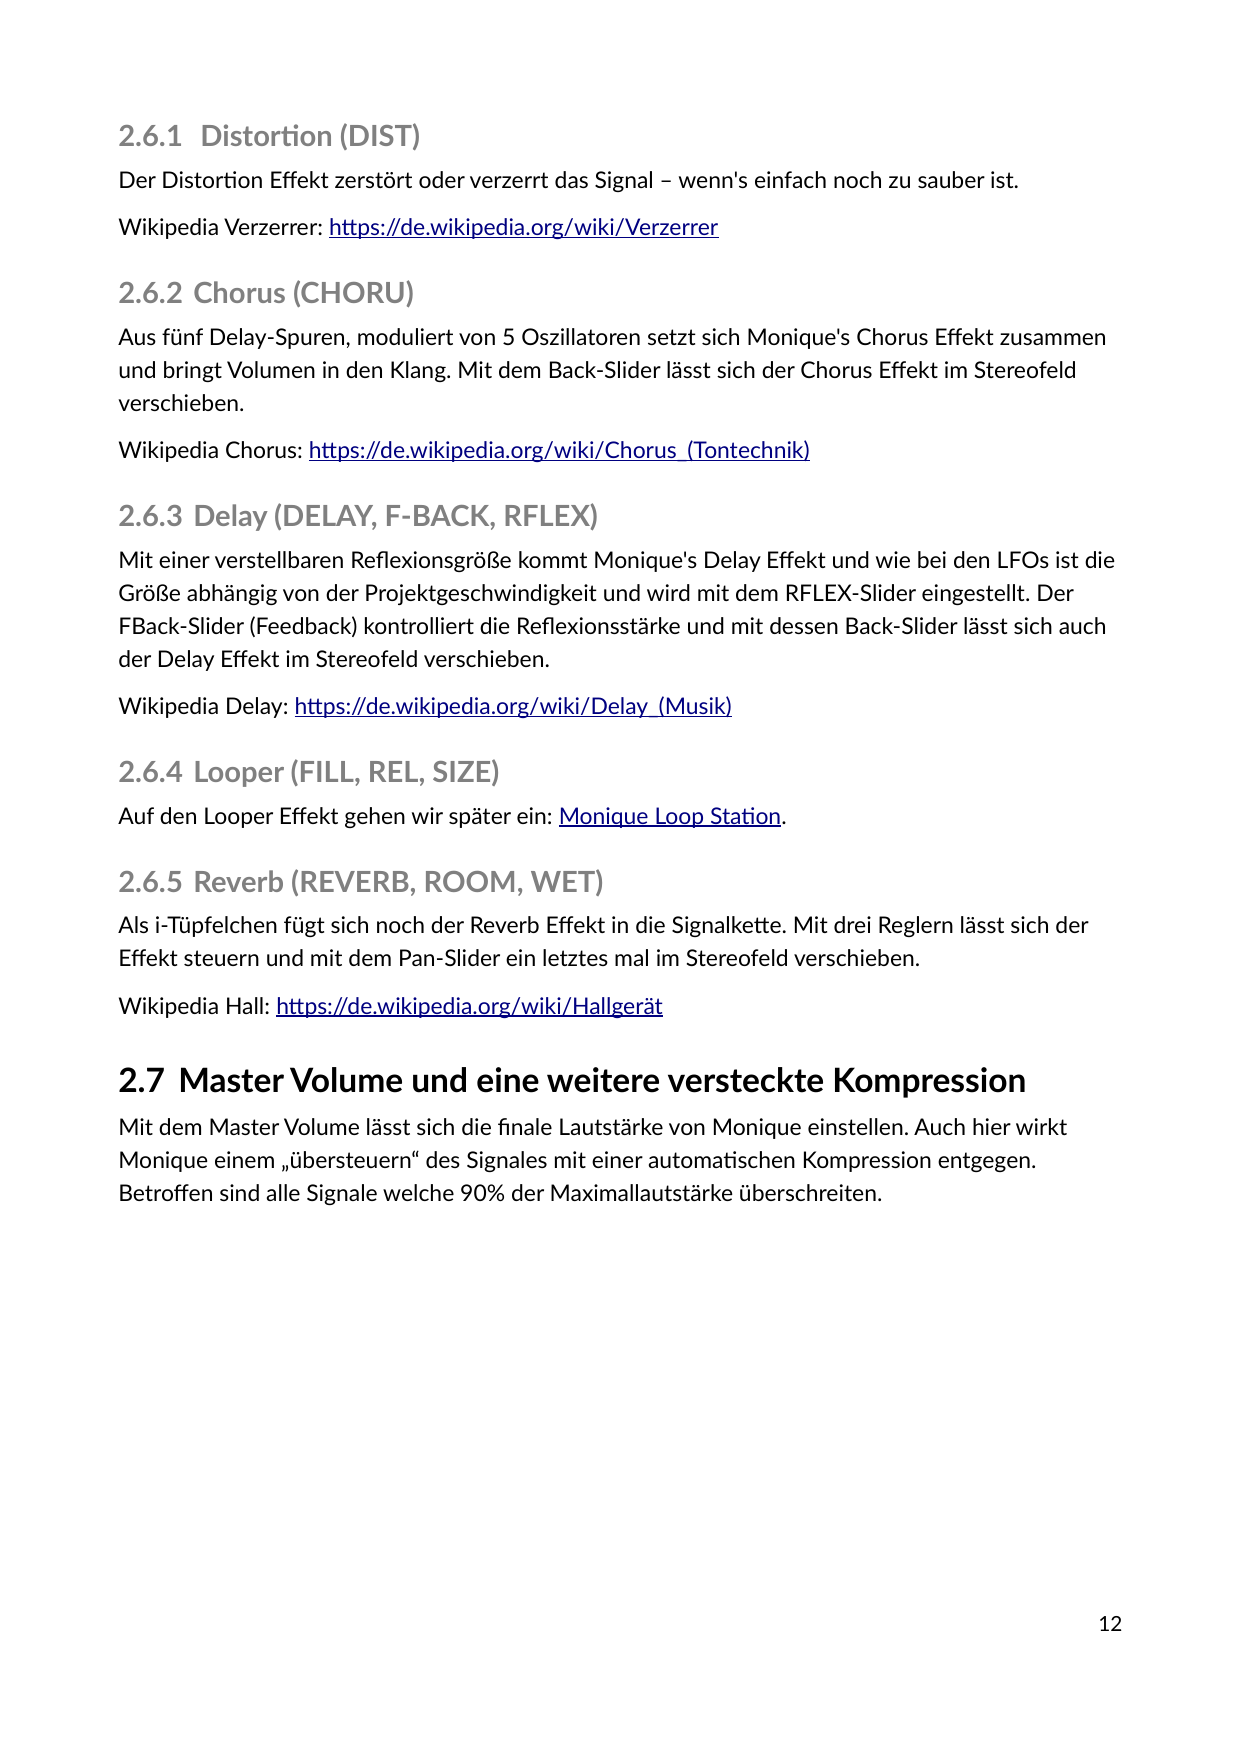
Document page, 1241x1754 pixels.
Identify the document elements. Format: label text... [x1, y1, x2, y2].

text Wikipedia Delay: https://de.wikipedia.org/wiki/Delay_(Musik) [118, 692, 1122, 719]
text Der Distortion Effekt zerstört oder verzerrt das Signal – wenn's einfach noch zu sauber ist. [118, 166, 1122, 193]
subtitle Reverb (REVERB, ROOM, WET) [118, 863, 1122, 898]
text Wikipedia Hall: https://de.wikipedia.org/wiki/Hallgerät [118, 991, 1122, 1019]
text Auf den Looper Effekt gehen wir später ein: Monique Loop Station. [118, 801, 1122, 829]
subtitle Looper (FILL, REL, SIZE) [118, 754, 1122, 789]
subtitle Distortion (DIST) [118, 118, 1122, 153]
text Mit einer verstellbaren Reflexionsgröße kommt Monique's Delay Effekt und wie bei den LFOs ist die Größe abhängig von der Projektgeschwindigkeit und wird mit dem RFLEX-Slider eingestellt. Der FBack-Slider (Feedback) kontrolliert die Reflexionsstärke und mit dessen Back-Slider lässt sich auch der Delay Effekt im Stereofeld verschieben. [118, 546, 1122, 672]
text Wikipedia Verzerrer: https://de.wikipedia.org/wiki/Verzerrer [118, 213, 1122, 241]
subtitle Delay (DELAY, F-BACK, RFLEX) [118, 498, 1122, 533]
subtitle Chorus (CHORU) [118, 275, 1122, 310]
subtitle Master Volume und eine weitere versteckte Kompression [118, 1060, 1122, 1100]
text Aus fünf Delay-Spuren, moduliert von 5 Oszillatoren setzt sich Monique's Chorus Effekt zusammen und bringt Volumen in den Klang. Mit dem Back-Slider lässt sich der Chorus Effekt im Stereofeld verschieben. [118, 323, 1122, 416]
text Wikipedia Chorus: https://de.wikipedia.org/wiki/Chorus_(Tontechnik) [118, 436, 1122, 463]
text Mit dem Master Volume lässt sich die finale Lautstärke von Monique einstellen. Auch hier wirkt Monique einem „übersteuern“ des Signales mit einer automatischen Kompression entgegen. Betroffen sind alle Signale welche 90% der Maximallautstärke überschreiten. [118, 1113, 1122, 1206]
text Als i-Tüpfelchen fügt sich noch der Reverb Effekt in die Signalkette. Mit drei Reglern lässt sich der Effekt steuern und mit dem Pan-Slider ein letztes mal im Stereofeld verschieben. [118, 911, 1122, 971]
